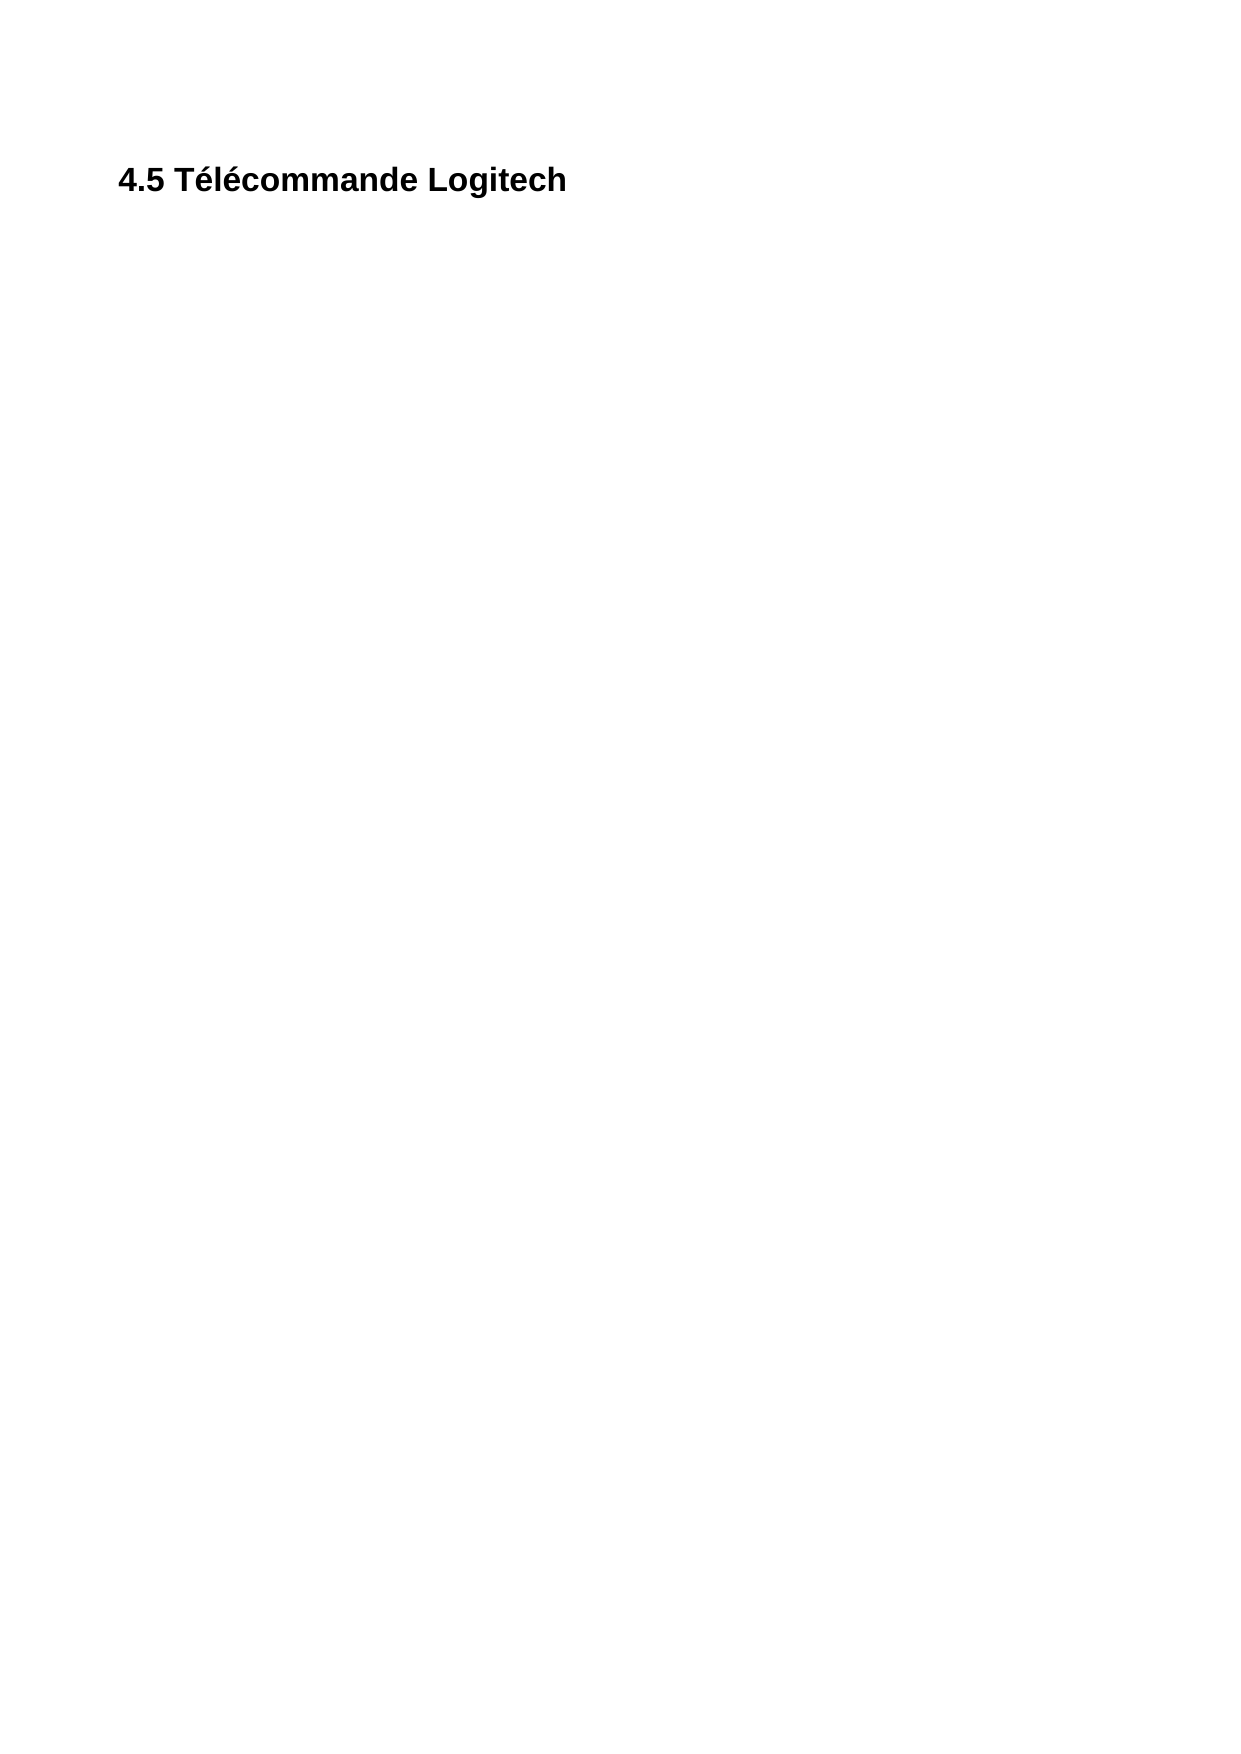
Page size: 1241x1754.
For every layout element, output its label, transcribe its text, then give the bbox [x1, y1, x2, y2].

subtitle 4.5 Télécommande Logitech [118, 159, 1122, 198]
